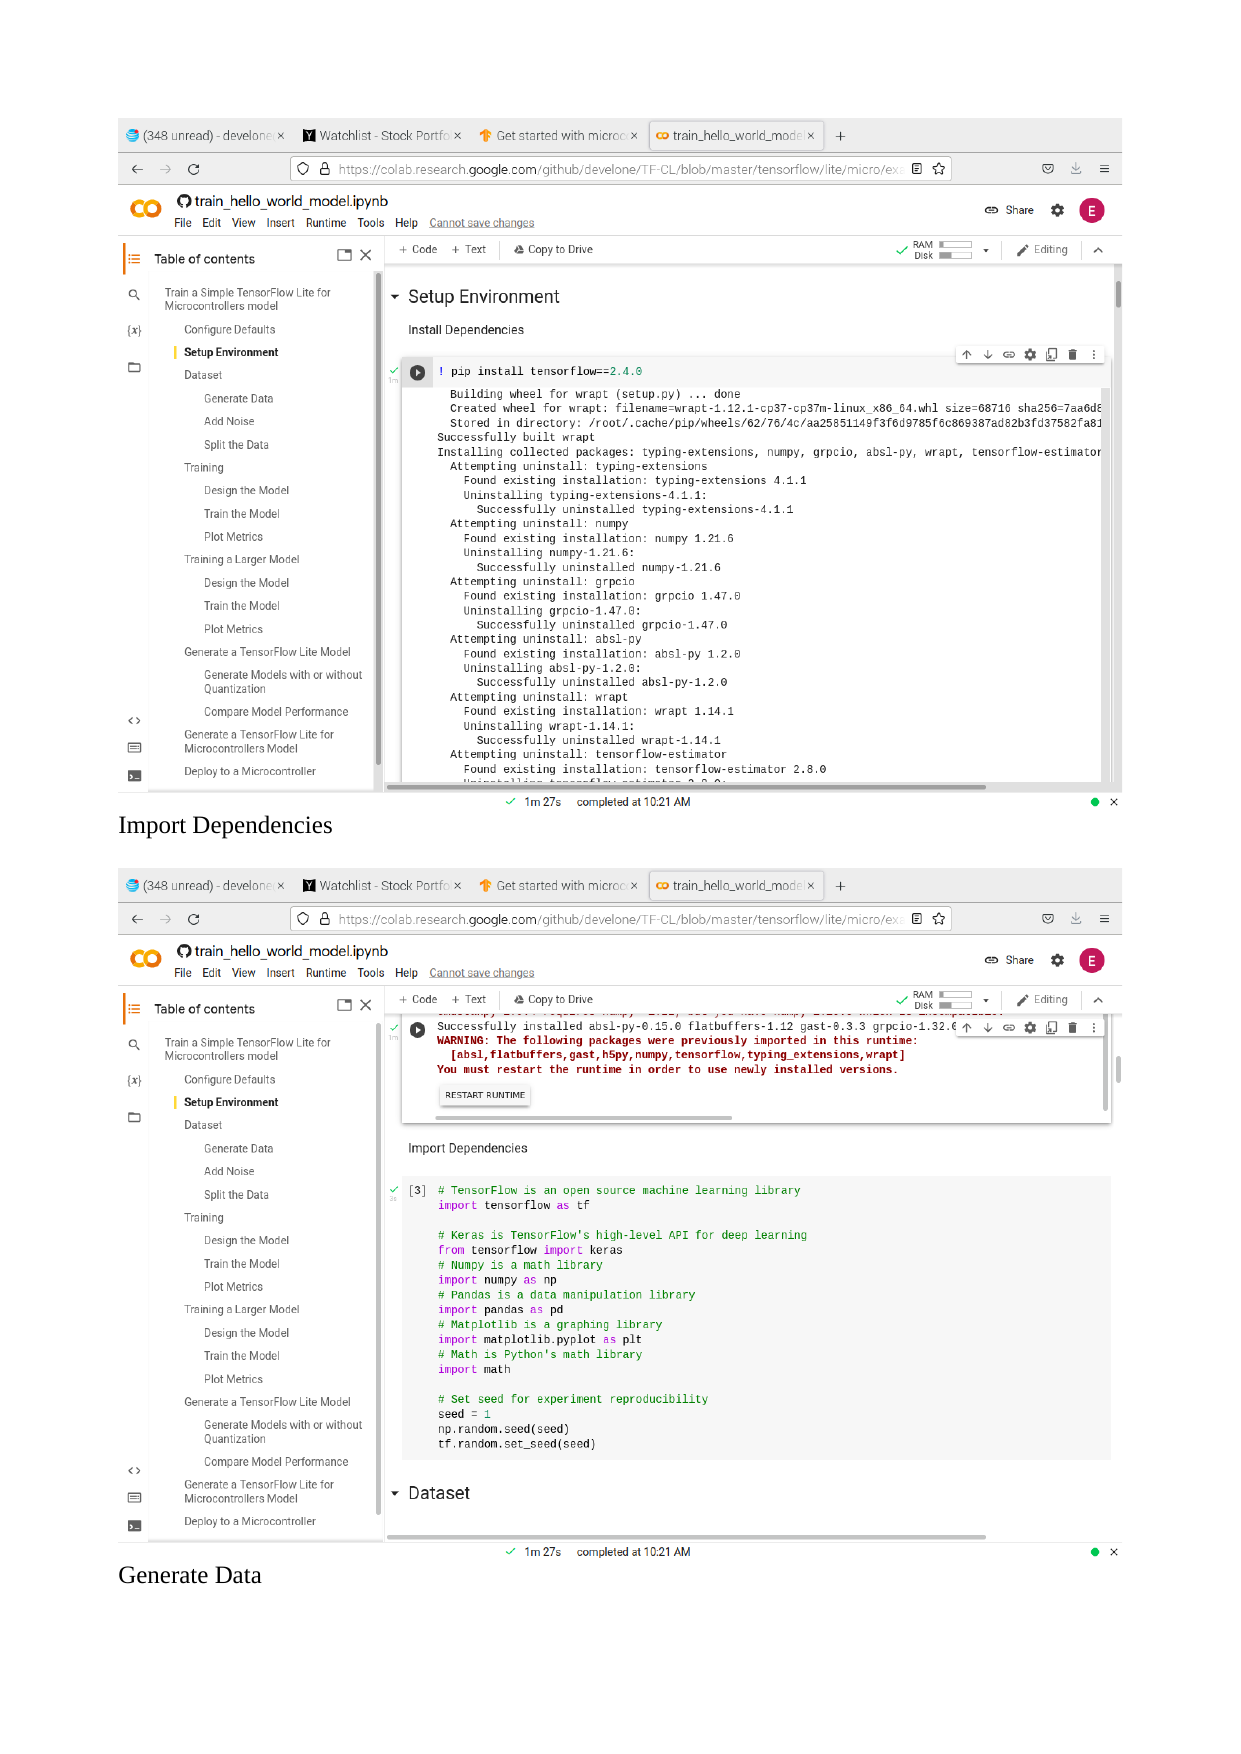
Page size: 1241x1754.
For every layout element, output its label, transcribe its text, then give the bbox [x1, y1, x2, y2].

picture [118, 118, 1123, 811]
picture [118, 868, 1123, 1561]
text Import Dependencies [118, 811, 1122, 839]
text Generate Data [118, 1561, 1122, 1589]
